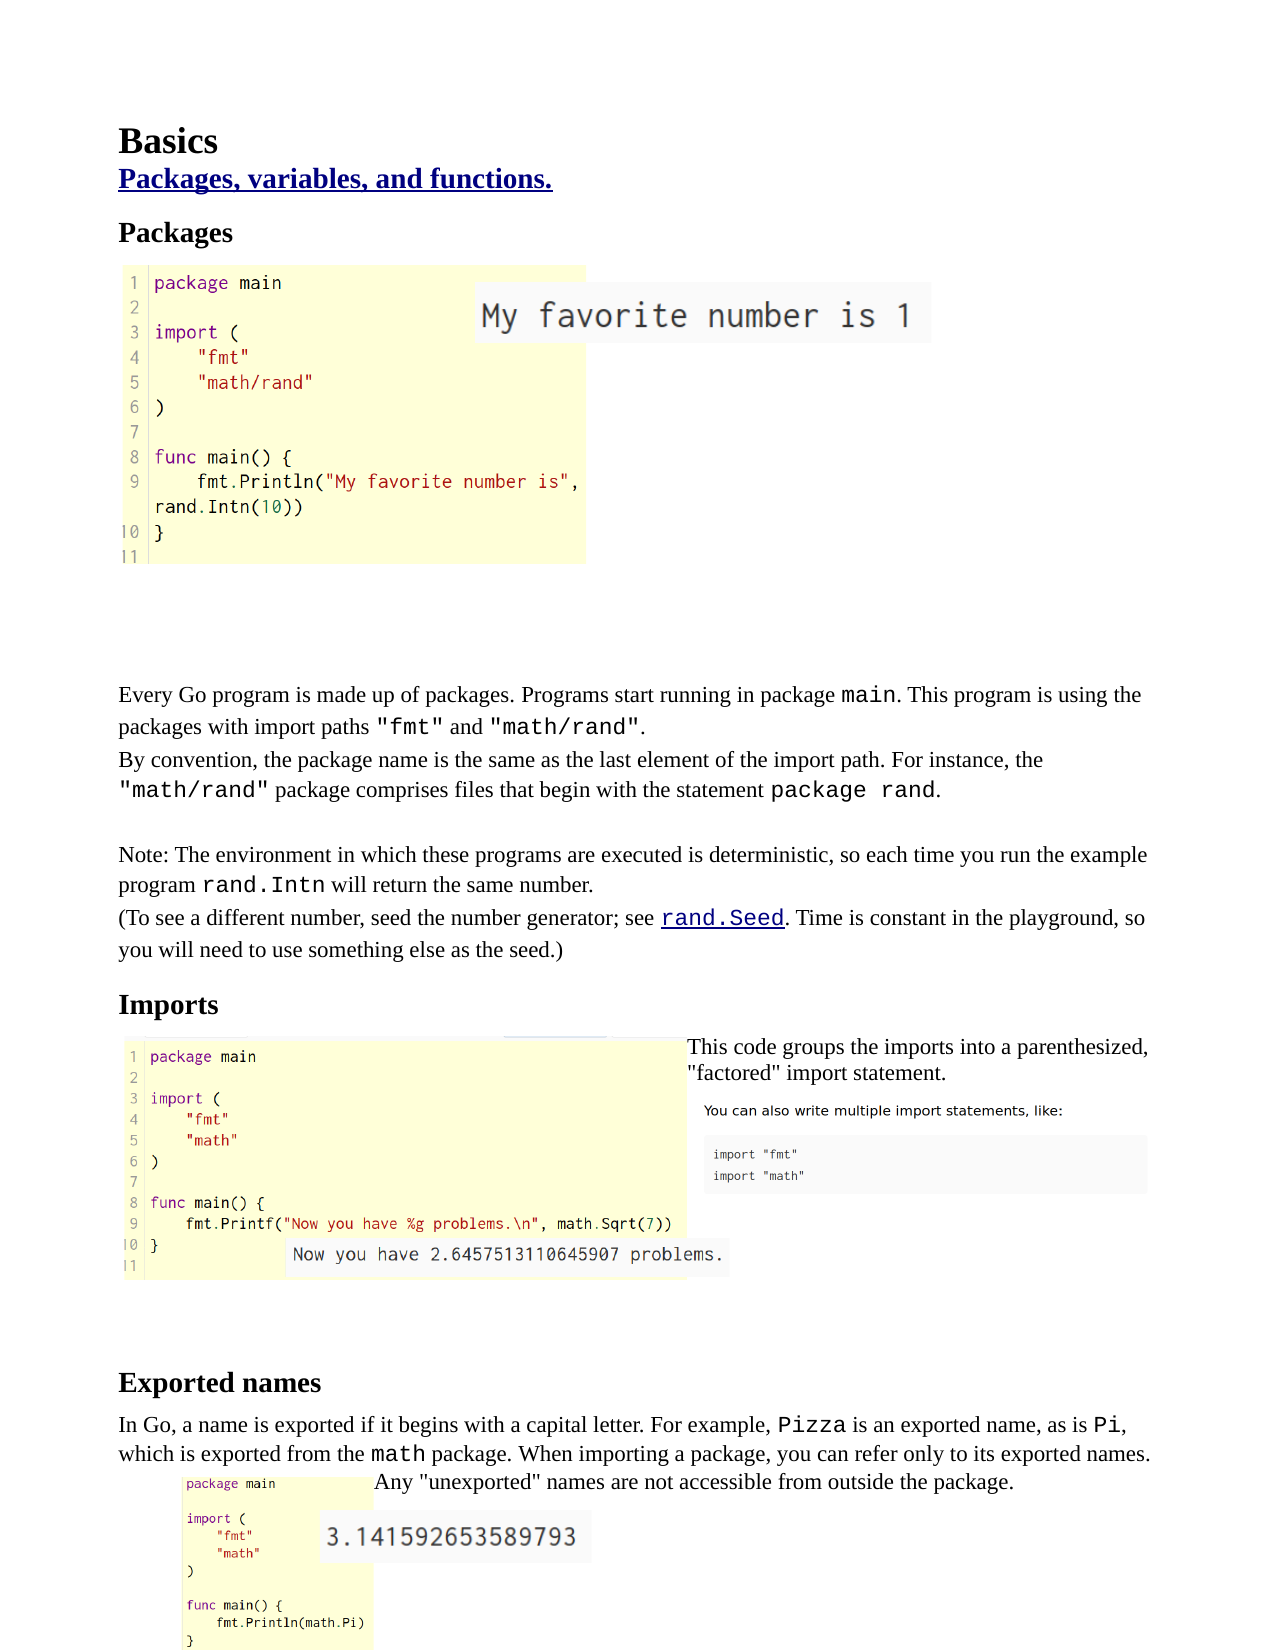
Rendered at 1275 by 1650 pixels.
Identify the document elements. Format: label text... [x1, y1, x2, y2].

picture [181, 1477, 592, 1650]
subtitle Packages [118, 216, 1157, 249]
text This code groups the imports into a parenthesized, "factored" import statement. [118, 1033, 1157, 1086]
subtitle Exported names [118, 1365, 1157, 1399]
picture [699, 1099, 1151, 1199]
text Note: The environment in which these programs are executed is deterministic, so each time you run the example program rand.Intn will return the same number. [118, 841, 1157, 900]
text (To see a different number, seed the number generator; see rand.Seed. Time is constant in the playground, so you will need to use something else as the seed.) [118, 904, 1157, 962]
picture [124, 1036, 730, 1280]
text Packages, variables, and functions. [118, 161, 1157, 195]
text In Go, a name is exported if it begins with a capital letter. For example, Pizza is an exported name, as is Pi, which is exported from the math package. When importing a package, you can refer only to its exported names. Any "unexported" names are not accessible from outside the package. [118, 1411, 1157, 1494]
subtitle Imports [118, 987, 1157, 1021]
text By convention, the package name is the same as the last element of the import path. For instance, the "math/rand" package comprises files that begin with the statement package rand. [118, 746, 1157, 804]
text Every Go program is made up of packages. Programs start running in package main. This program is using the packages with import paths "fmt" and "math/rand". [118, 681, 1157, 742]
picture [122, 265, 932, 564]
text Basics [118, 118, 1157, 161]
